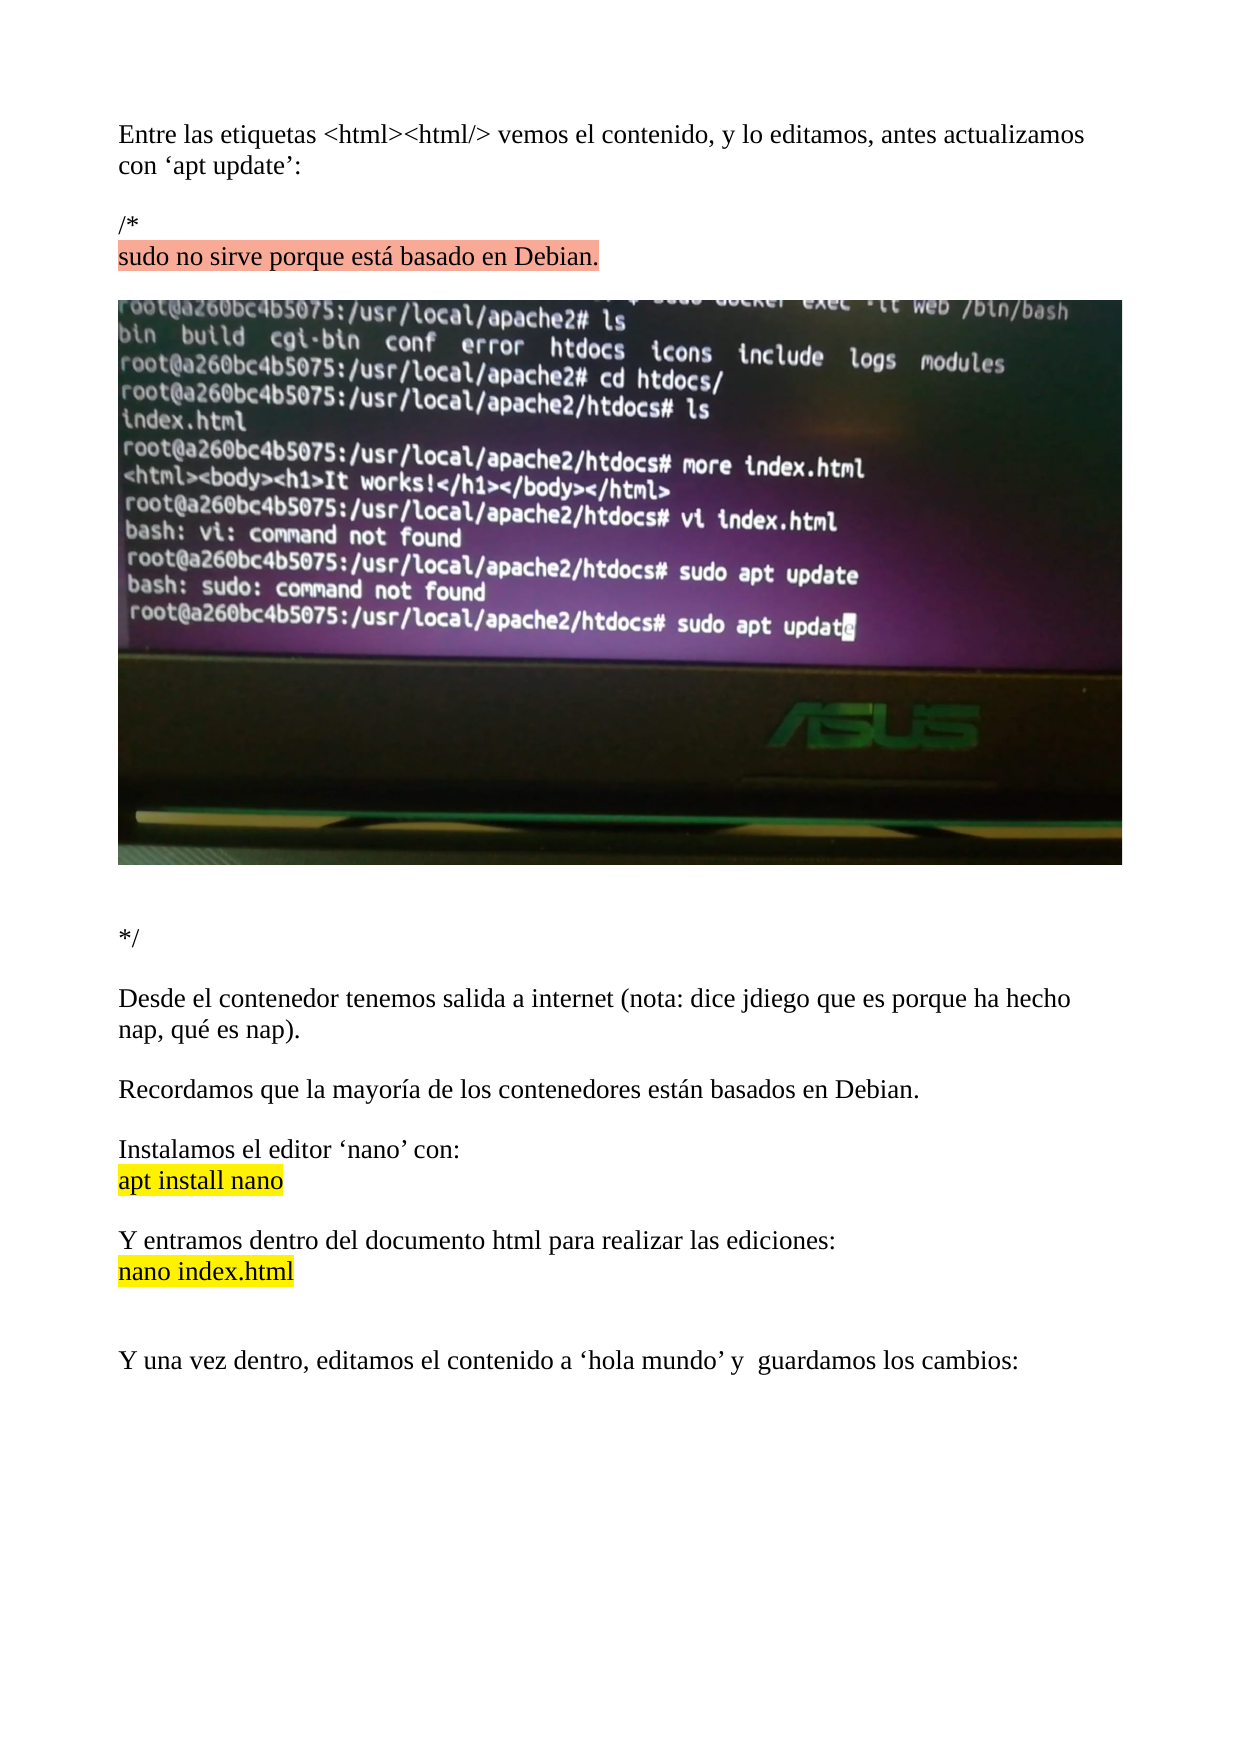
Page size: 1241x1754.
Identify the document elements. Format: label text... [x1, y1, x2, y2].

text Y una vez dentro, editamos el contenido a ‘hola mundo’ y guardamos los cambios: [118, 1344, 1122, 1375]
text Instalamos el editor ‘nano’ con: [118, 1133, 1122, 1164]
text Entre las etiquetas <html><html/> vemos el contenido, y lo editamos, antes actualizamos con ‘apt update’: [118, 118, 1122, 180]
text Recordamos que la mayoría de los contenedores están basados en Debian. [118, 1073, 1122, 1104]
text apt install nano [118, 1164, 1122, 1196]
text sudo no sirve porque está basado en Debian. [118, 240, 1122, 271]
text /* [118, 209, 1122, 240]
text */ [118, 922, 1122, 953]
text nano index.html [118, 1255, 1122, 1287]
text Y entramos dentro del documento html para realizar las ediciones: [118, 1224, 1122, 1255]
text Desde el contenedor tenemos salida a internet (nota: dice jdiego que es porque ha hecho nap, qué es nap). [118, 982, 1122, 1044]
picture [118, 300, 1123, 865]
